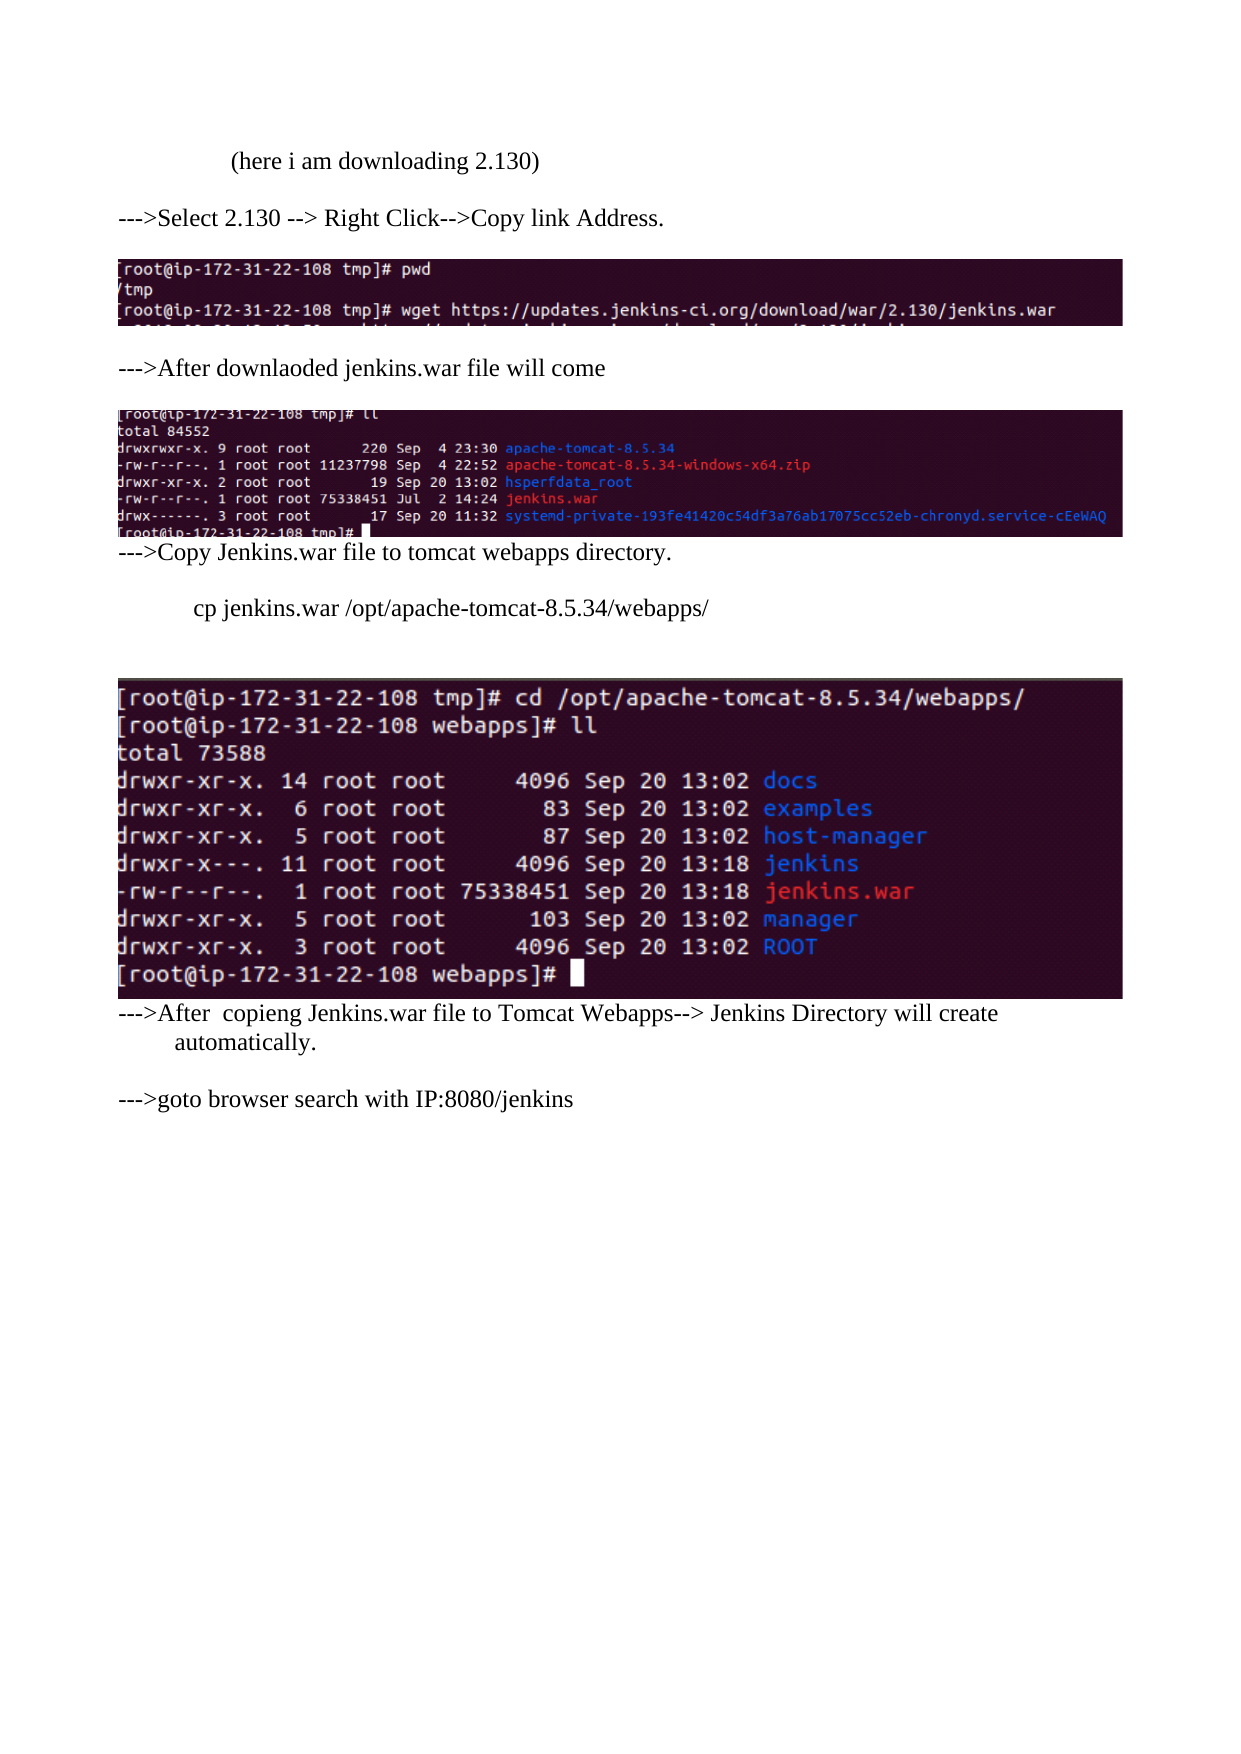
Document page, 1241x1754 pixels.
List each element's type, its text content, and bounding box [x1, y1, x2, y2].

text cp jenkins.war /opt/apache-tomcat-8.5.34/webapps/ [118, 593, 1122, 622]
text --->goto browser search with IP:8080/jenkins [118, 1084, 1122, 1113]
text --->After copieng Jenkins.war file to Tomcat Webapps--> Jenkins Directory will create [118, 999, 1122, 1027]
text --->Copy Jenkins.war file to tomcat webapps directory. [118, 537, 1122, 565]
text --->After downlaoded jenkins.war file will come [118, 353, 1122, 382]
text --->Select 2.130 --> Right Click-->Copy link Address. [118, 203, 1122, 232]
text (here i am downloading 2.130) [118, 146, 1122, 175]
text automatically. [118, 1027, 1122, 1056]
